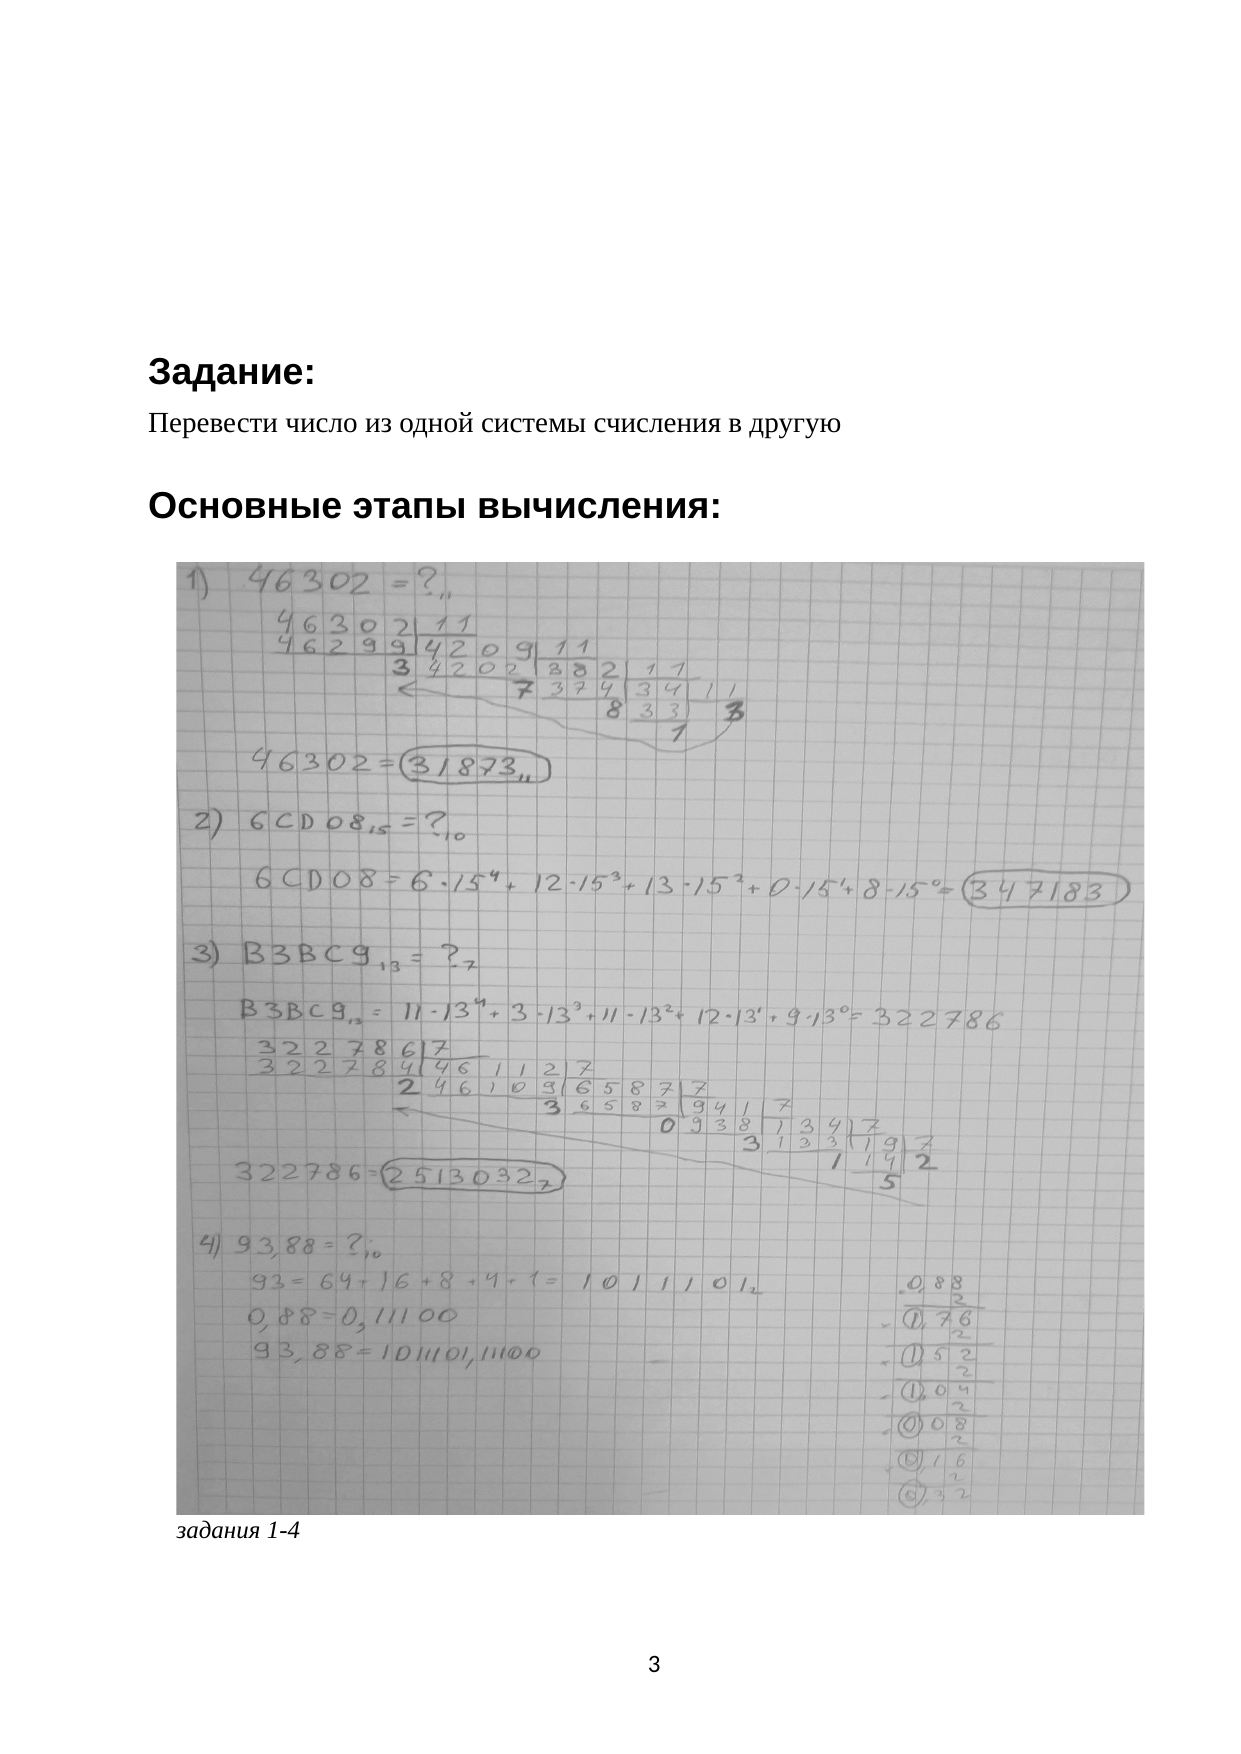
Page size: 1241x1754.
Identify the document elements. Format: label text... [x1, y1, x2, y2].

text задания 1-4 [176, 1515, 1144, 1544]
subtitle Основные этапы вычисления: [148, 483, 1173, 526]
text Перевести число из одной системы счисления в другую [148, 405, 1173, 438]
picture [176, 562, 1145, 1515]
subtitle Задание: [148, 349, 1173, 392]
